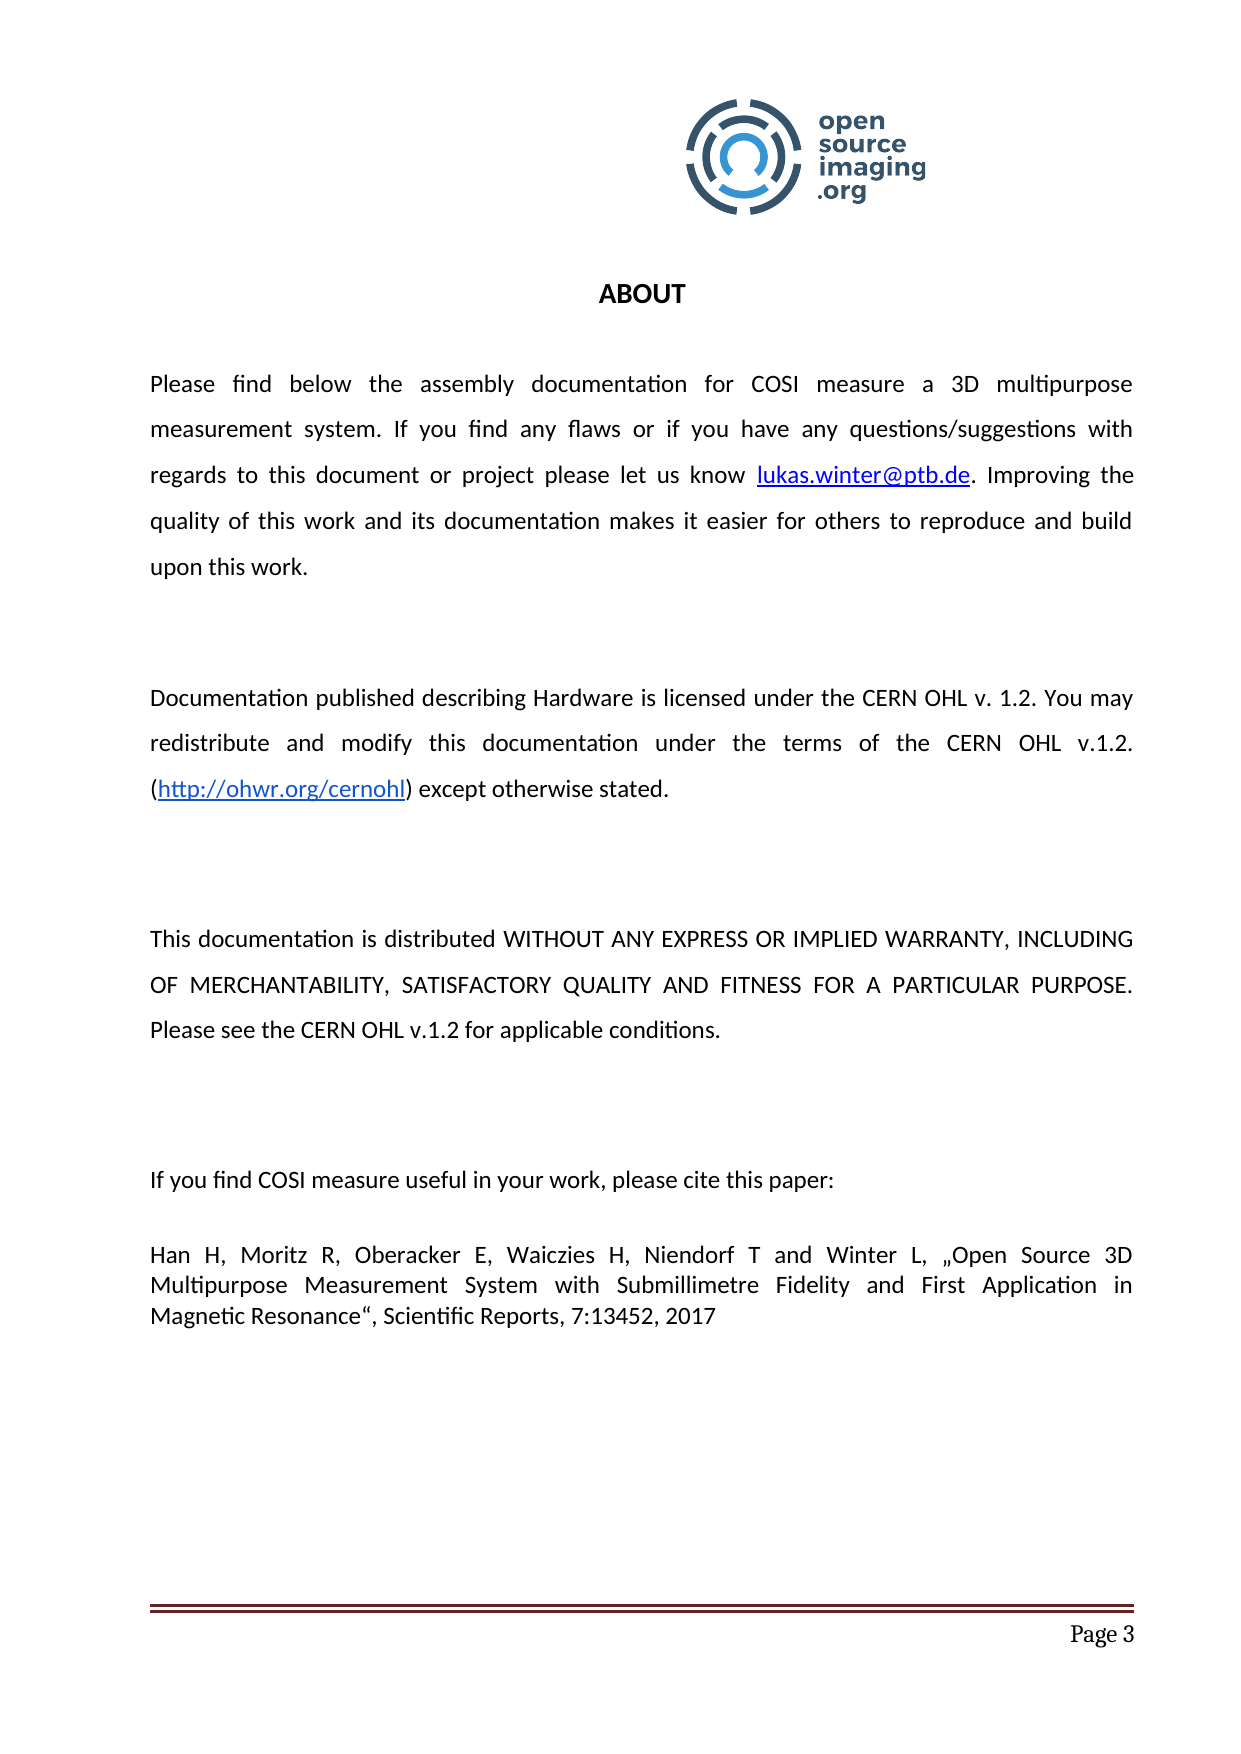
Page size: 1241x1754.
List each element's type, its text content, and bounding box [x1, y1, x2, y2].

text This documentation is distributed WITHOUT ANY EXPRESS OR IMPLIED WARRANTY, INCLUDING OF MERCHANTABILITY, SATISFACTORY QUALITY AND FITNESS FOR A PARTICULAR PURPOSE. Please see the CERN OHL v.1.2 for applicable conditions. [150, 923, 1134, 1045]
text Han H, Moritz R, Oberacker E, Waiczies H, Niendorf T and Winter L, „Open Source 3D Multipurpose Measurement System with Submillimetre Fidelity and First Application in Magnetic Resonance“, Scientific Reports, 7:13452, 2017 [150, 1239, 1134, 1331]
text ABOUT [150, 275, 1134, 310]
text Documentation published describing Hardware is licensed under the CERN OHL v. 1.2. You may redistribute and modify this documentation under the terms of the CERN OHL v.1.2. (http://ohwr.org/cernohl) except otherwise stated. [150, 682, 1134, 804]
text Please find below the assembly documentation for COSI measure a 3D multipurpose measurement system. If you find any flaws or if you have any questions/suggestions with regards to this document or project please let us know lukas.winter@ptb.de. Improving the quality of this work and its documentation makes it easier for others to reproduce and build upon this work. [150, 368, 1134, 581]
text If you find COSI measure useful in your work, please cite this paper: [150, 1164, 1134, 1195]
